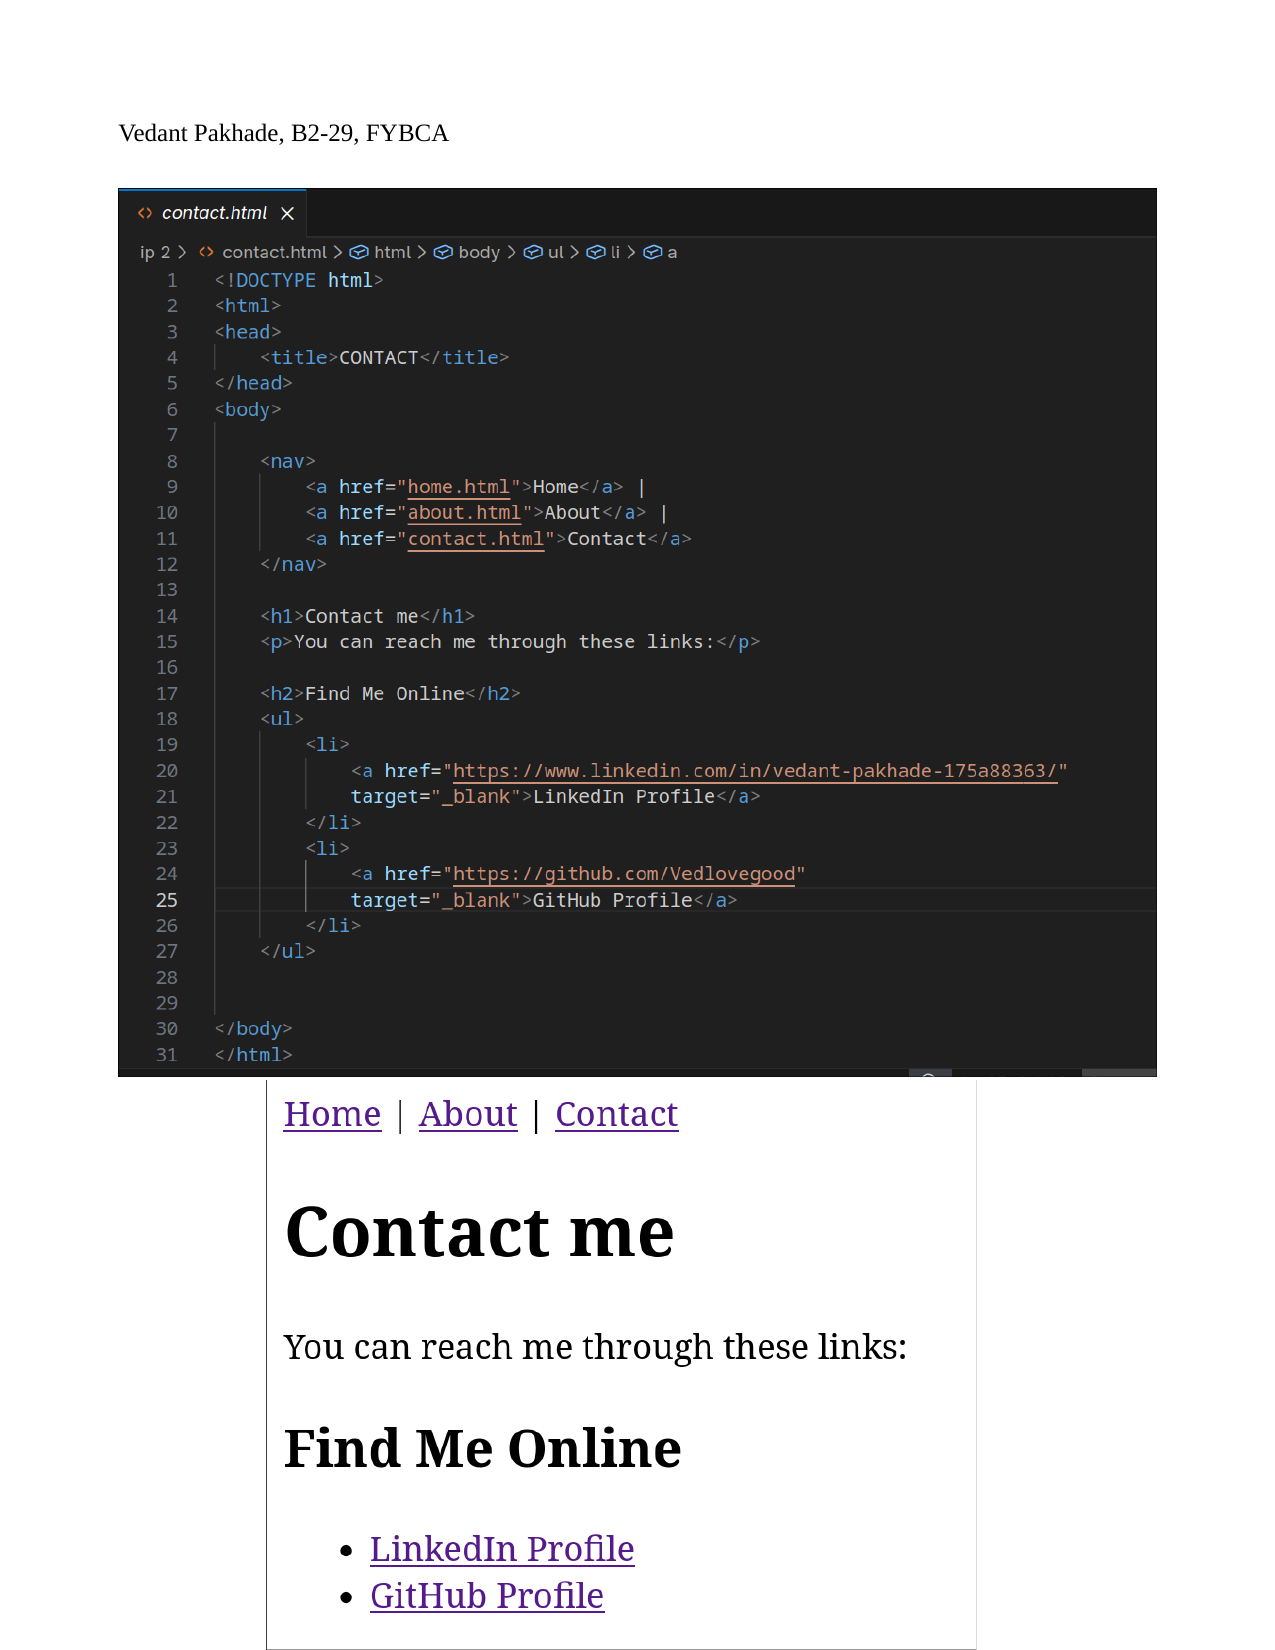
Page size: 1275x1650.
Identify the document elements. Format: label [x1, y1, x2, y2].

picture [266, 1080, 977, 1650]
picture [118, 188, 1157, 1077]
